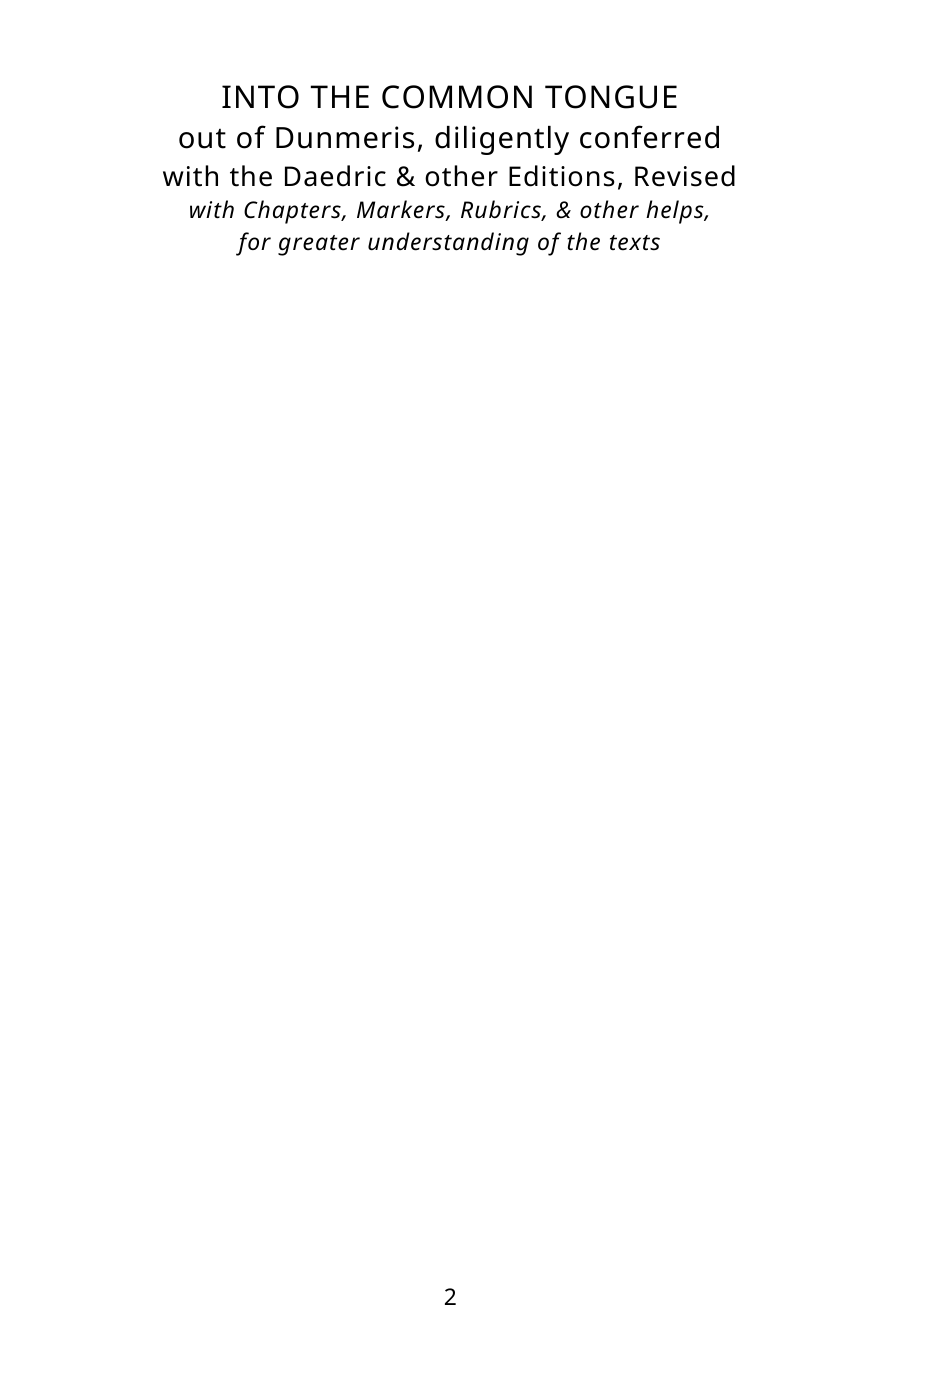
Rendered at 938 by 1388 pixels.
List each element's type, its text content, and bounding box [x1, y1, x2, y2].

text with Chapters, Markers, Rubrics, & other helps, [75, 194, 825, 225]
text out of Dunmeris, diligently conferred [75, 118, 825, 157]
text with the Daedric & other Editions, Revised [75, 157, 825, 194]
text INTO THE COMMON TONGUE [75, 75, 825, 118]
text for greater understanding of the texts [75, 225, 825, 257]
